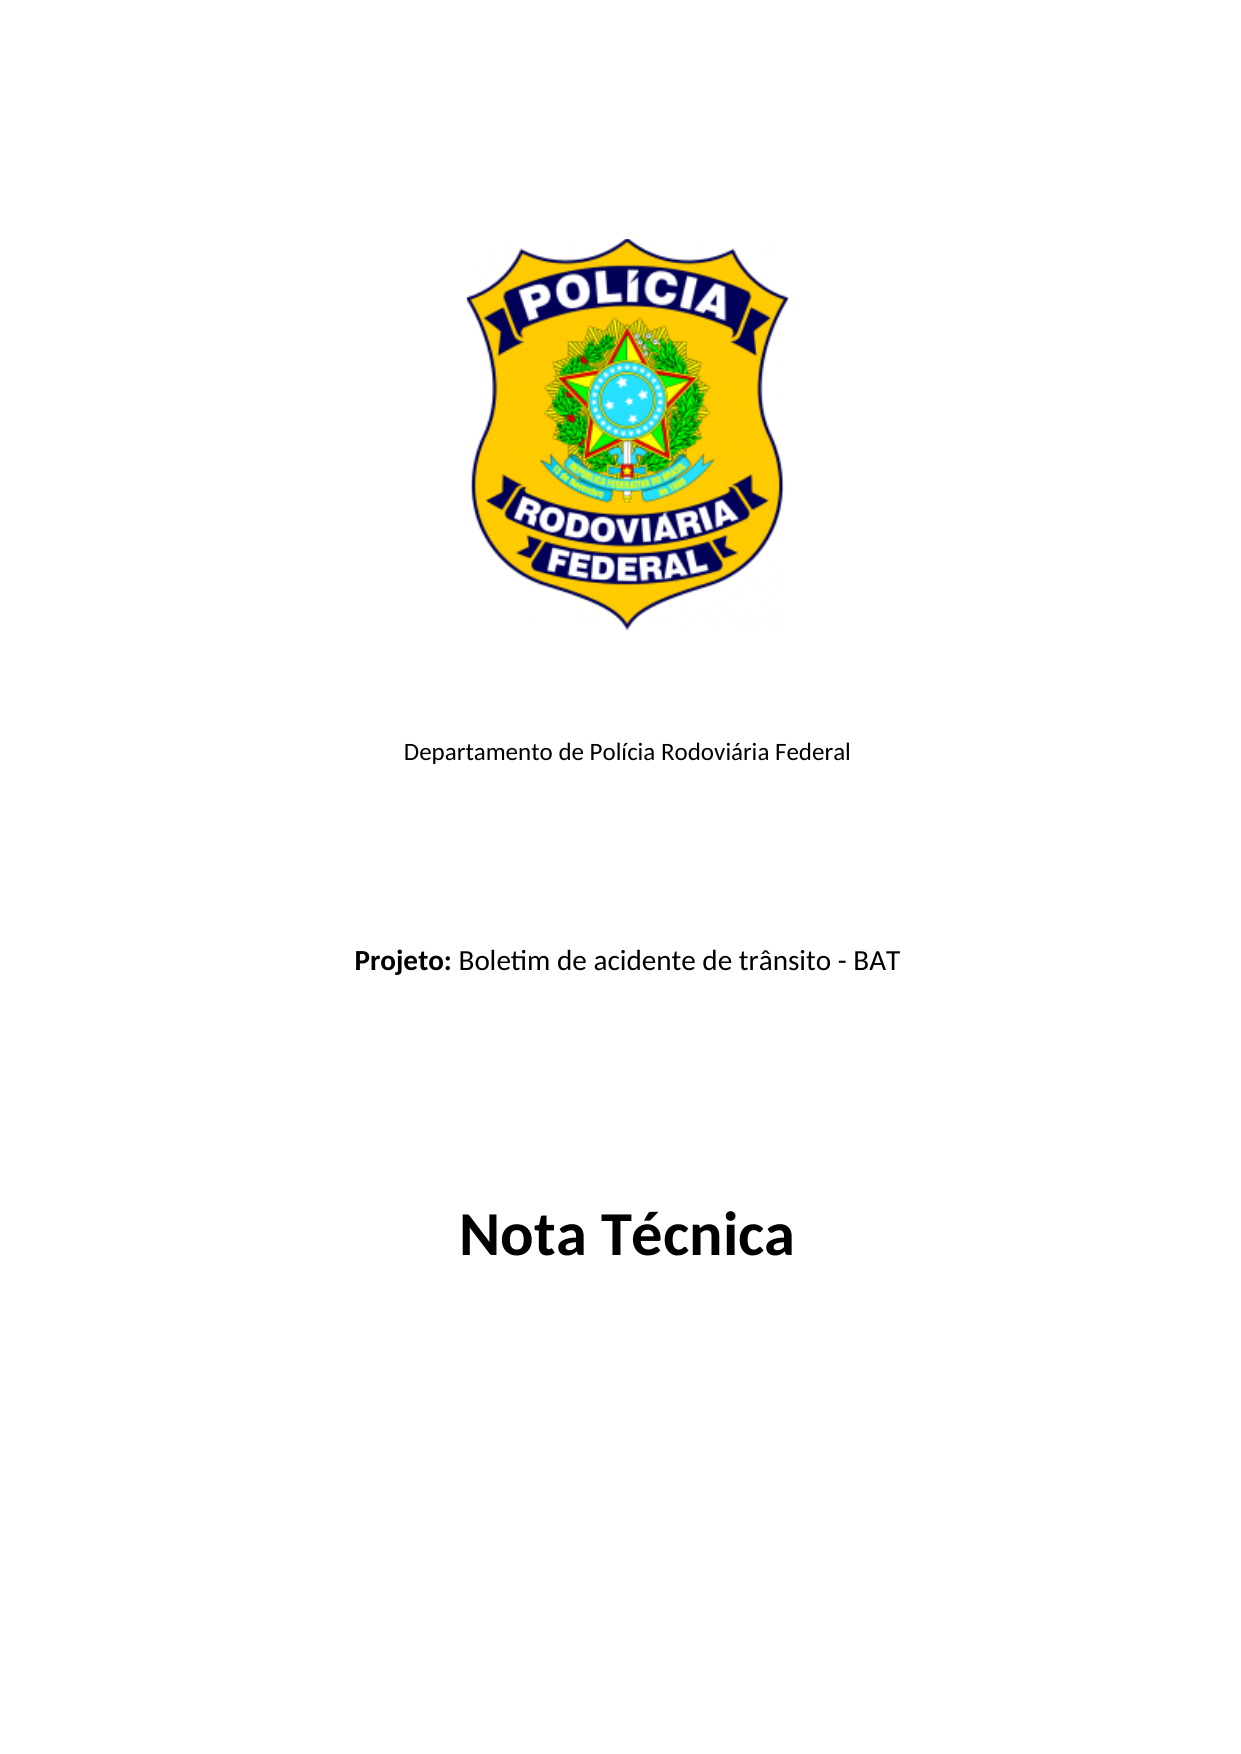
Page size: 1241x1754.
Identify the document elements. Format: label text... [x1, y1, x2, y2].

text Departamento de Polícia Rodoviária Federal [192, 736, 1063, 767]
text Nota Técnica [192, 1194, 1063, 1271]
picture [466, 239, 789, 630]
text Projeto: Boletim de acidente de trânsito - BAT [192, 942, 1063, 978]
